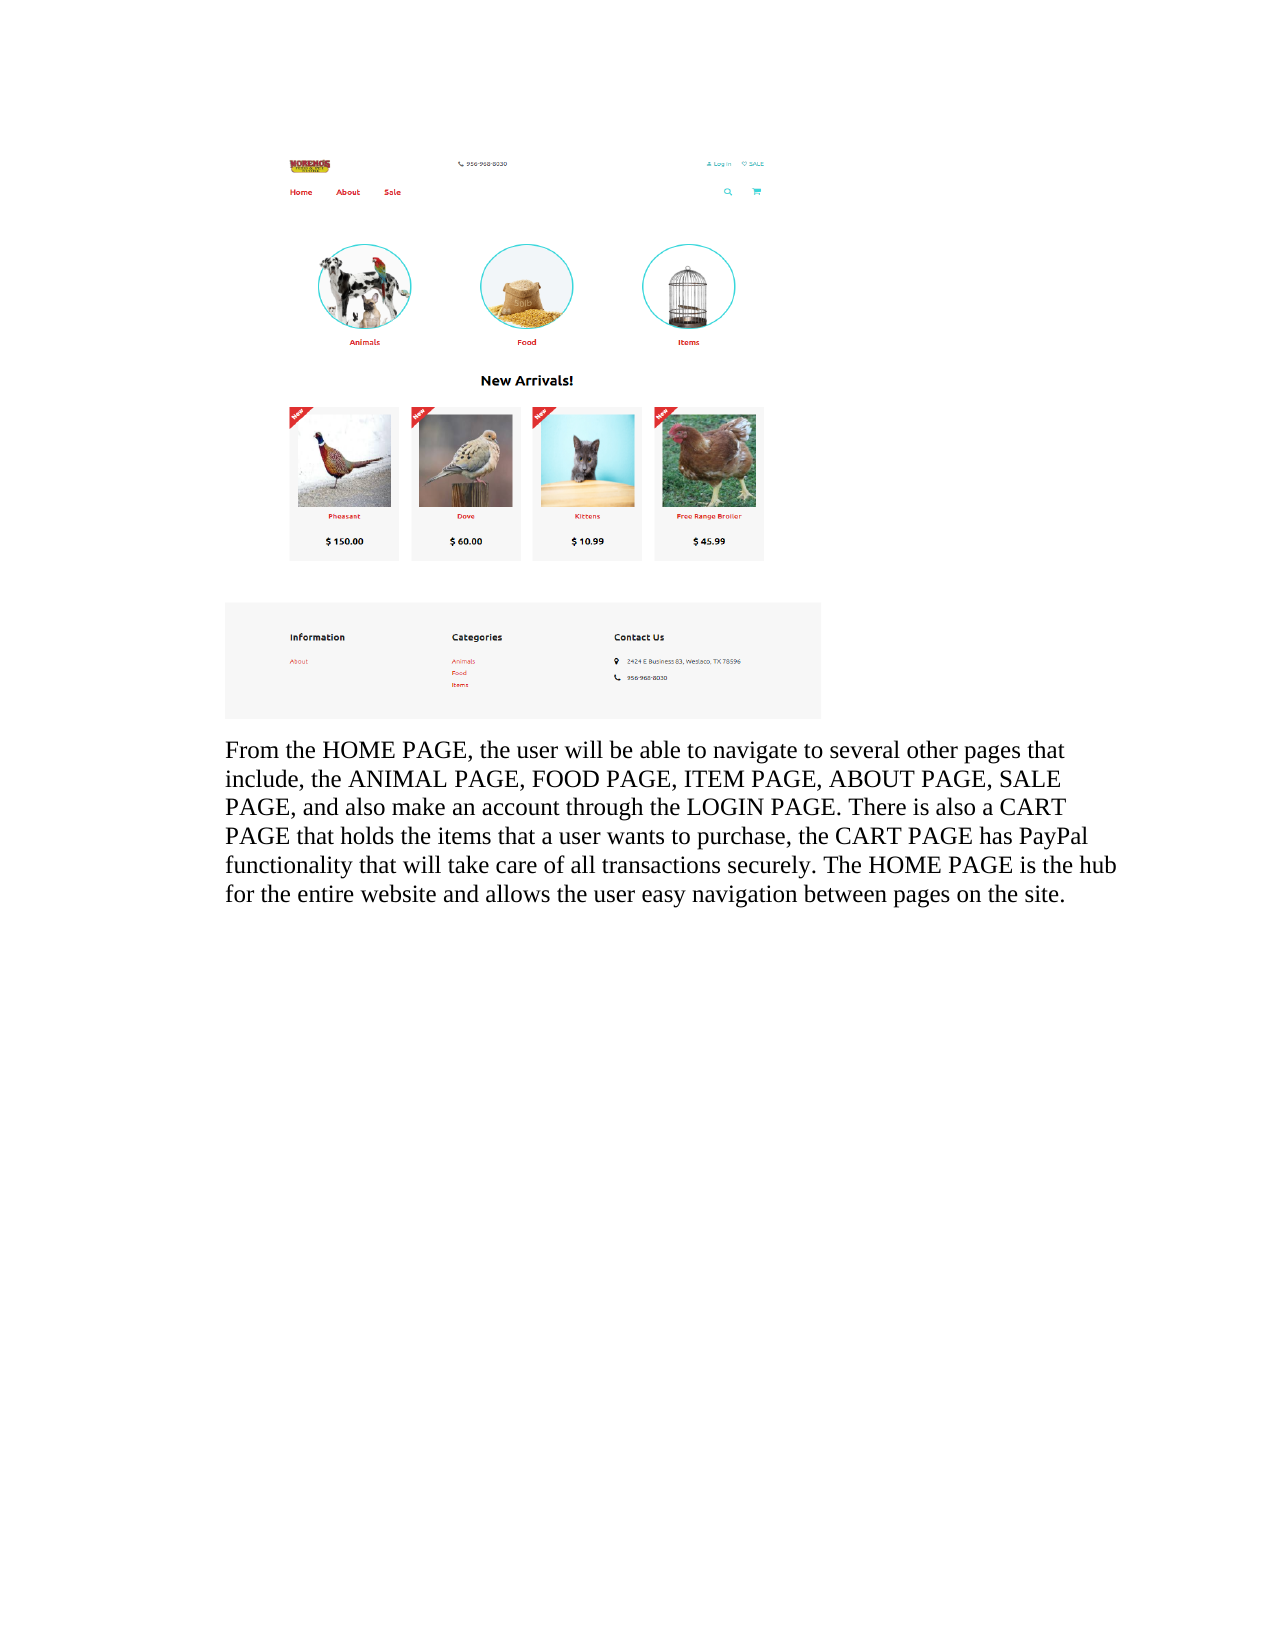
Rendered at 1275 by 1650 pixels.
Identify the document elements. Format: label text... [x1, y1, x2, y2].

text From the HOME PAGE, the user will be able to navigate to several other pages that include, the ANIMAL PAGE, FOOD PAGE, ITEM PAGE, ABOUT PAGE, SALE PAGE, and also make an account through the LOGIN PAGE. There is also a CART PAGE that holds the items that a user wants to purchase, the CART PAGE has PayPal functionality that will take care of all transactions securely. The HOME PAGE is the hub for the entire website and allows the user easy navigation between pages on the site. [225, 735, 1125, 907]
picture [225, 150, 822, 719]
